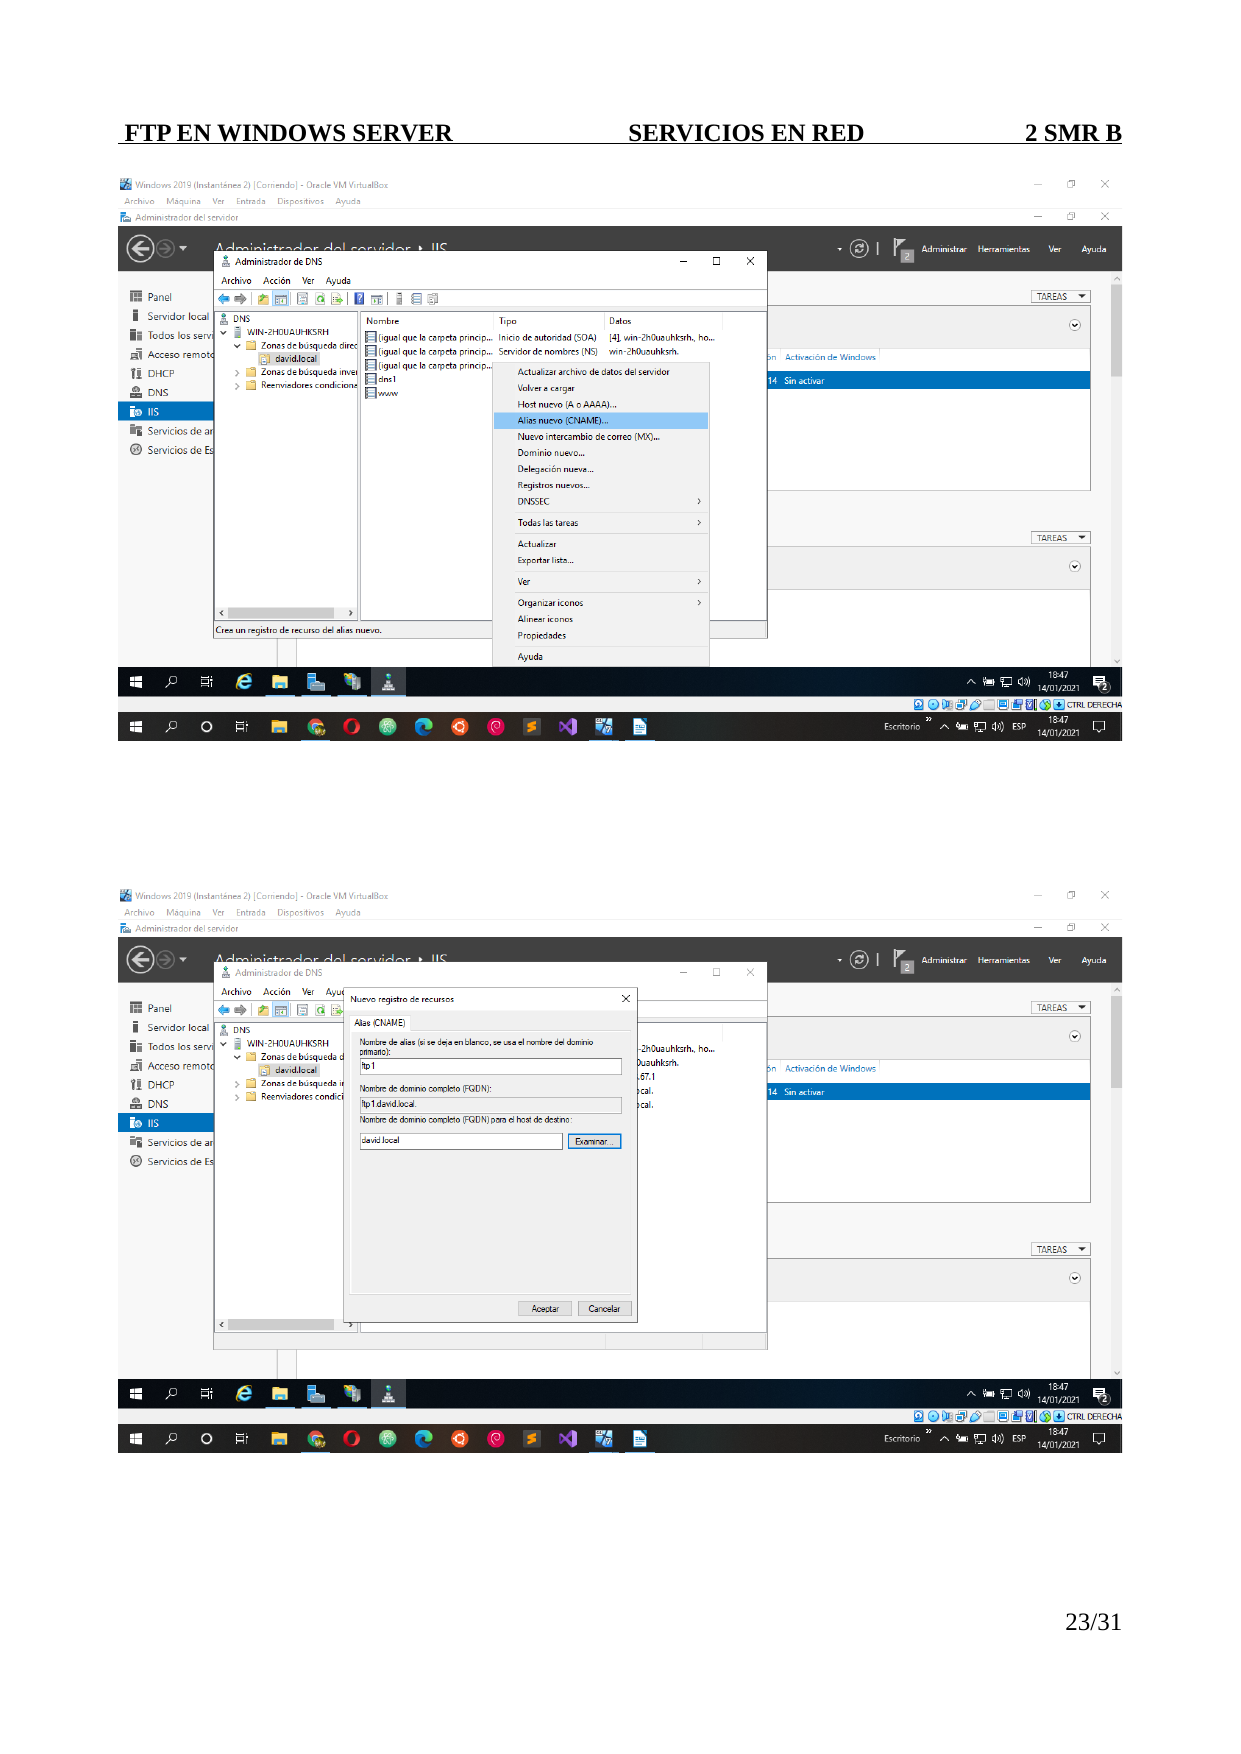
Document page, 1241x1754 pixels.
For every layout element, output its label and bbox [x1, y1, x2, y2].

picture [118, 176, 1123, 741]
picture [118, 887, 1123, 1453]
